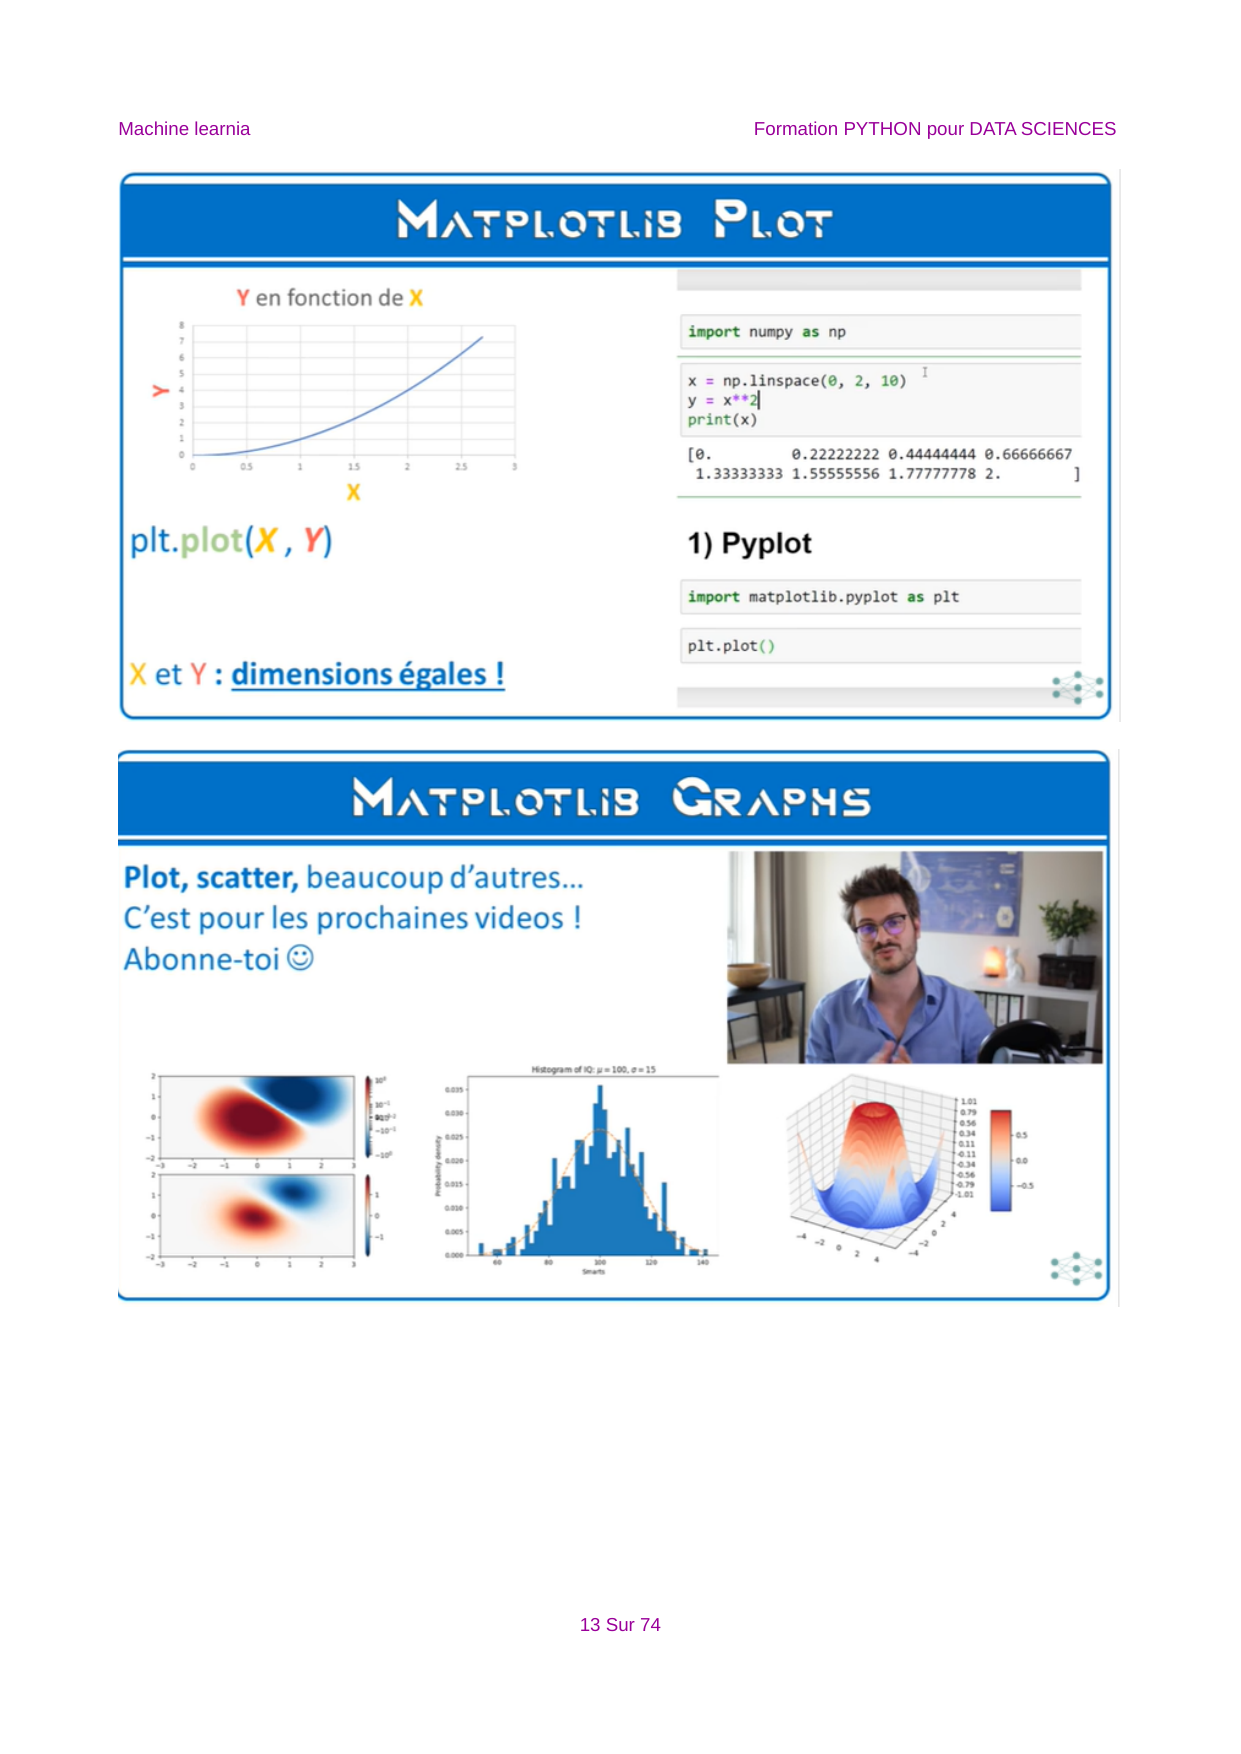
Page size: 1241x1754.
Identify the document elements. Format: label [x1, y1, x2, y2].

picture [118, 749, 1122, 1307]
picture [118, 169, 1122, 722]
